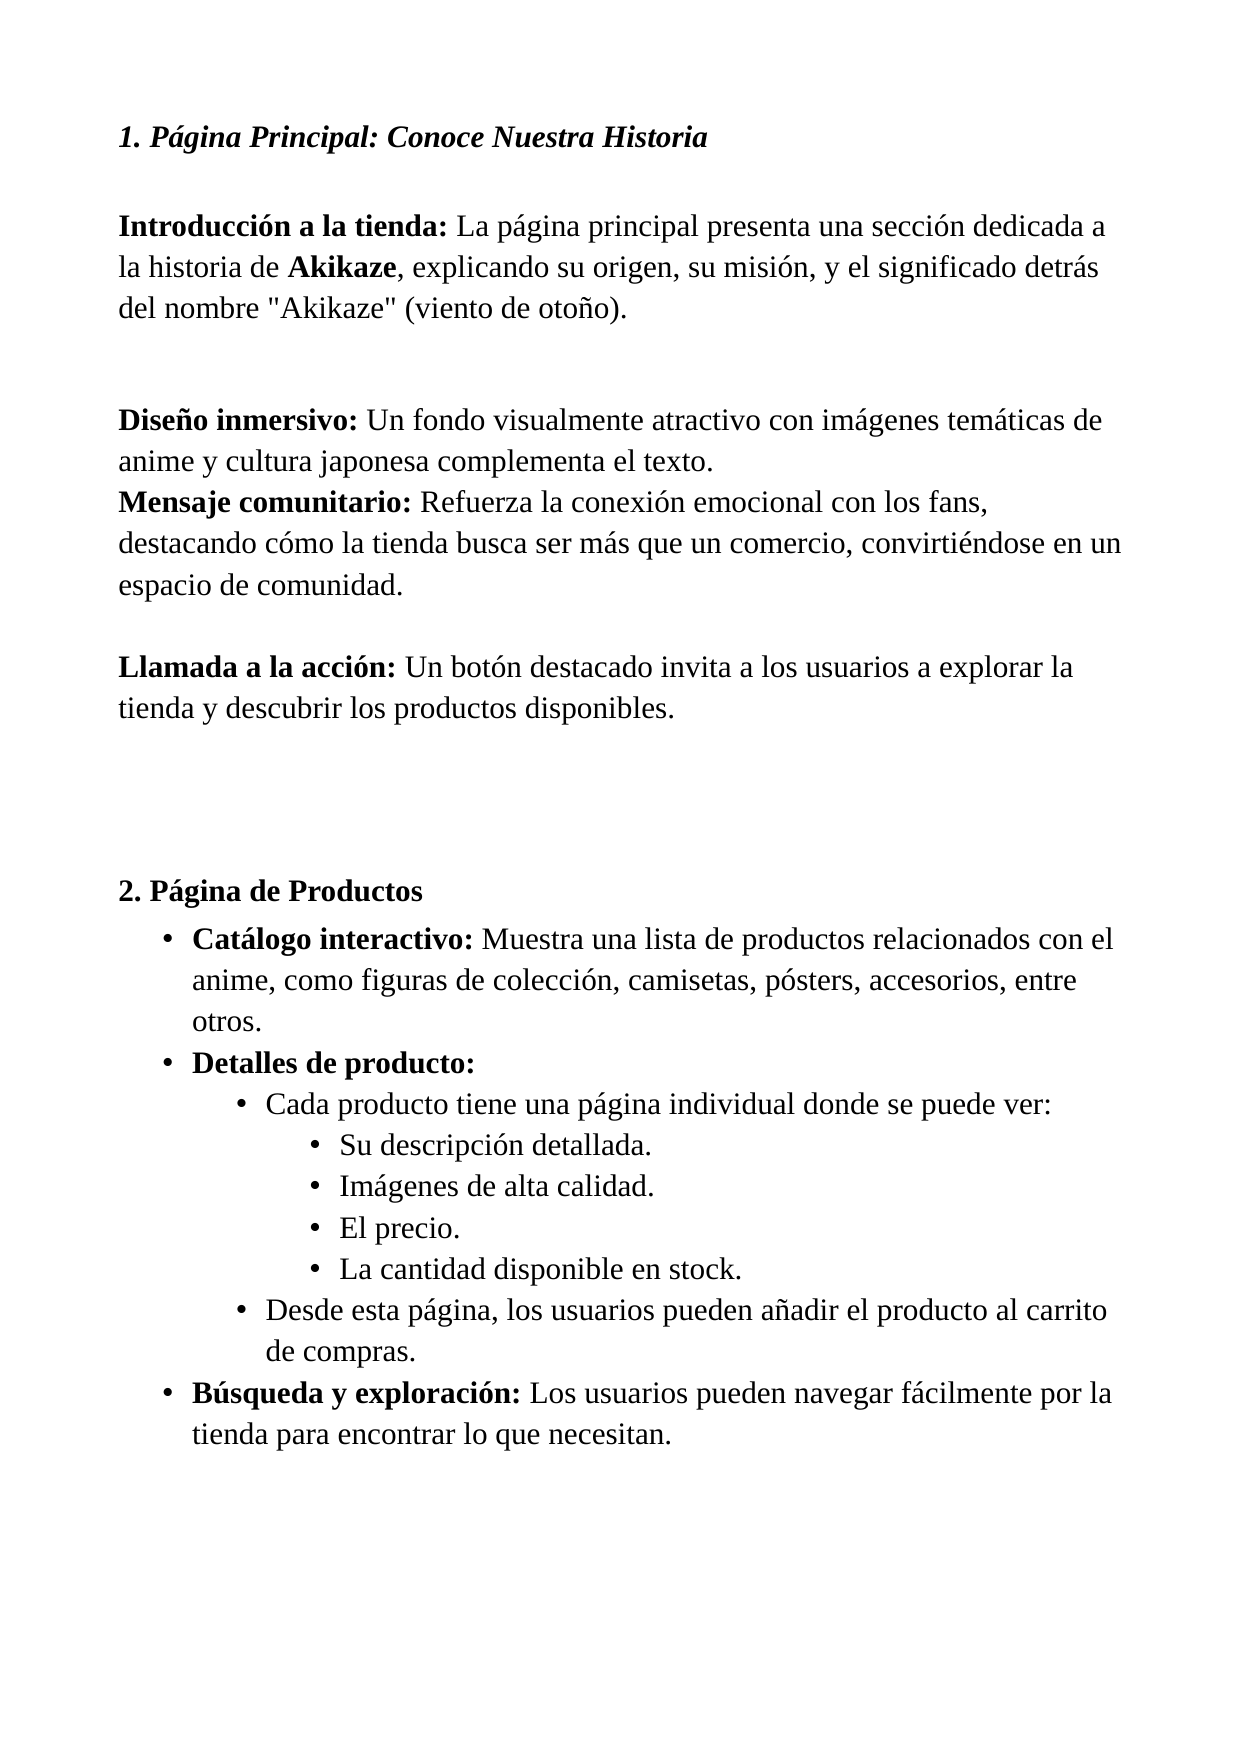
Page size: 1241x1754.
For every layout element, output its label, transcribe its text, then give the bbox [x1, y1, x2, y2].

list Detalles de producto: [162, 1044, 1122, 1080]
list Búsqueda y exploración: Los usuarios pueden navegar fácilmente por la tienda para encontrar lo que necesitan. [162, 1374, 1122, 1451]
list Catálogo interactivo: Muestra una lista de productos relacionados con el anime, como figuras de colección, camisetas, pósters, accesorios, entre otros. [162, 920, 1122, 1039]
subtitle 2. Página de Productos [118, 872, 1122, 908]
text 1. Página Principal: Conoce Nuestra Historia [118, 118, 1122, 154]
text Llamada a la acción: Un botón destacado invita a los usuarios a explorar la tienda y descubrir los productos disponibles. [118, 648, 1122, 726]
list La cantidad disponible en stock. [309, 1250, 1122, 1286]
list Imágenes de alta calidad. [309, 1168, 1122, 1204]
text Diseño inmersivo: Un fondo visualmente atractivo con imágenes temáticas de anime y cultura japonesa complementa el texto. [118, 401, 1122, 478]
list Su descripción detallada. [309, 1126, 1122, 1162]
list El precio. [309, 1209, 1122, 1245]
list Cada producto tiene una página individual donde se puede ver: [236, 1085, 1122, 1121]
list Desde esta página, los usuarios pueden añadir el producto al carrito de compras. [236, 1291, 1122, 1369]
text Introducción a la tienda: La página principal presenta una sección dedicada a la historia de Akikaze, explicando su origen, su misión, y el significado detrás del nombre "Akikaze" (viento de otoño). [118, 207, 1122, 325]
text Mensaje comunitario: Refuerza la conexión emocional con los fans, destacando cómo la tienda busca ser más que un comercio, convirtiéndose en un espacio de comunidad. [118, 483, 1122, 602]
